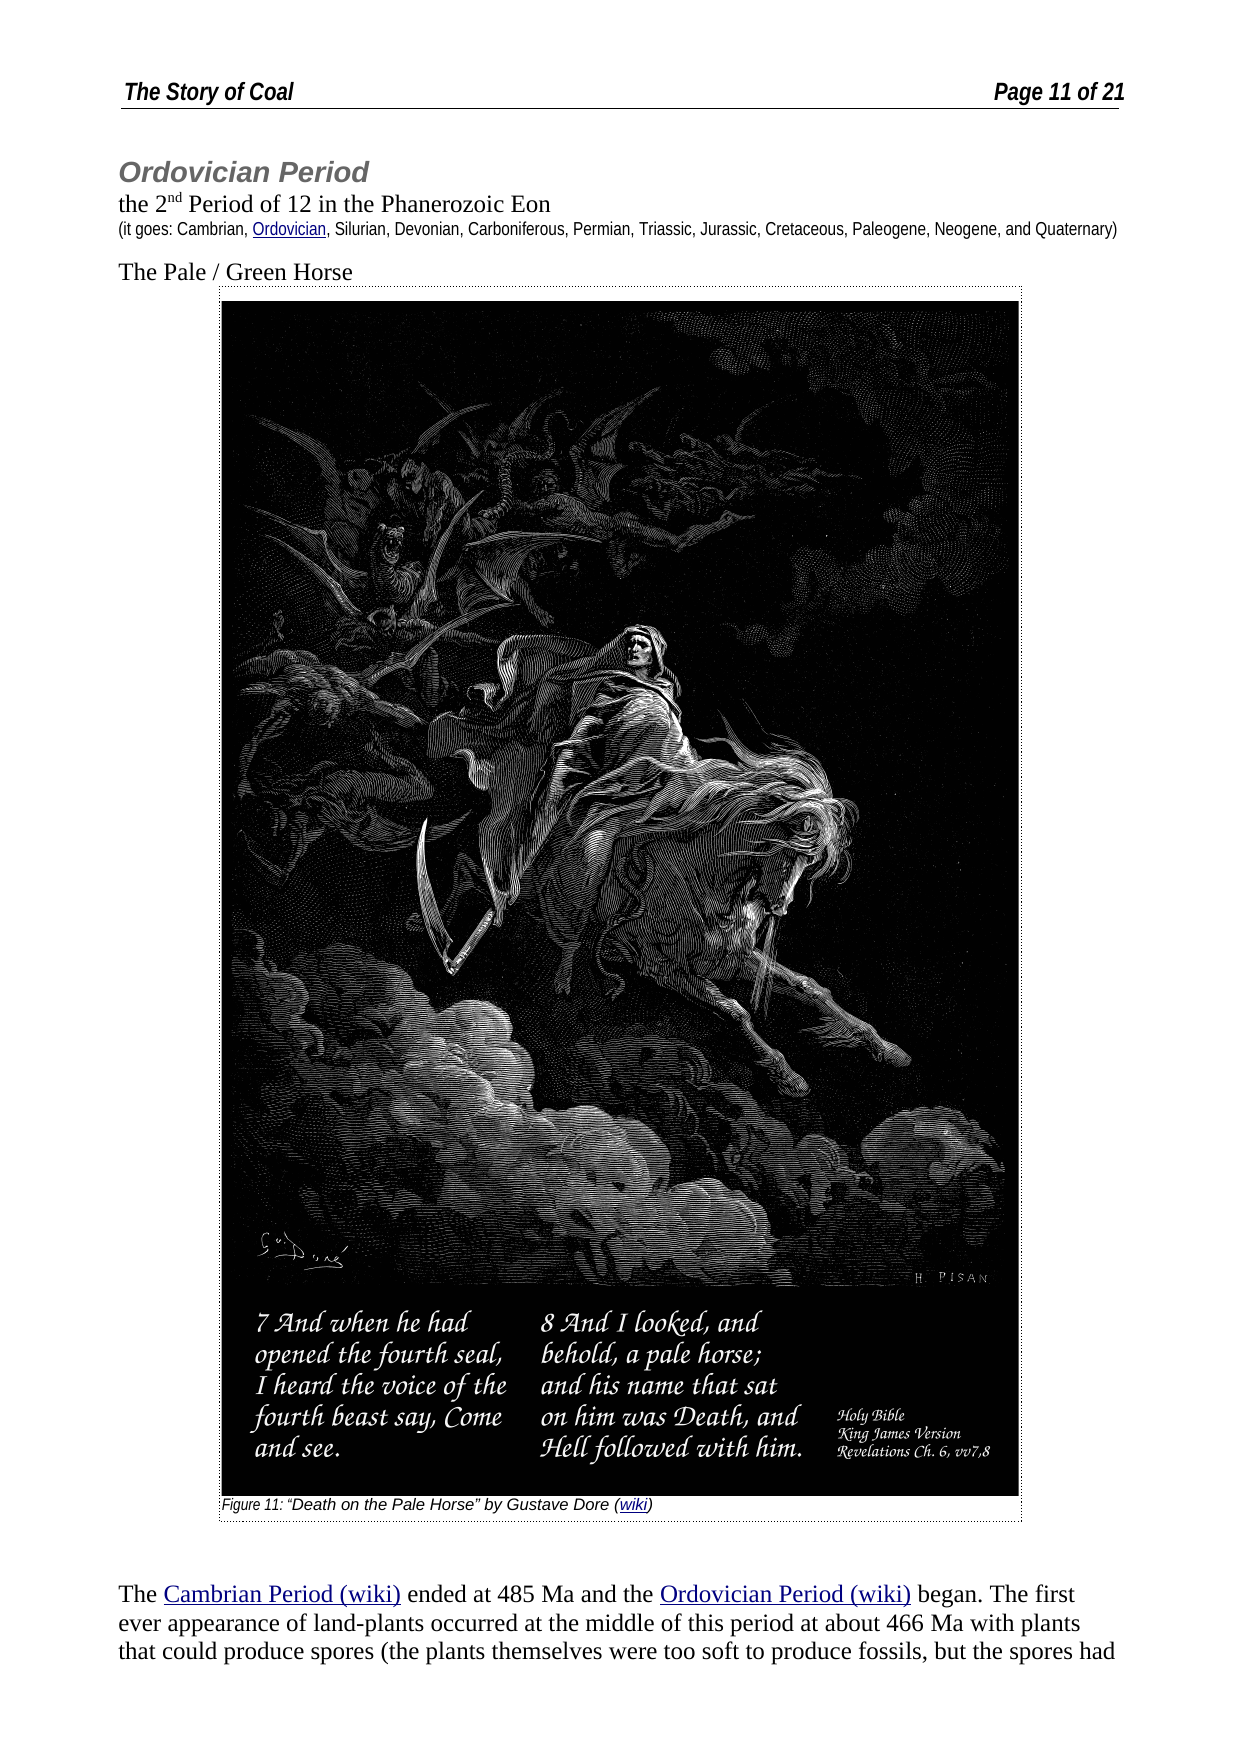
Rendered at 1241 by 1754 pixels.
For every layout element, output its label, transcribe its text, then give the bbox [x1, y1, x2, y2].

text the 2nd Period of 12 in the Phanerozoic Eon (it goes: Cambrian, Ordovician, Silurian, Devonian, Carboniferous, Permian, Triassic, Jurassic, Cretaceous, Paleogene, Neogene, and Quaternary) [118, 189, 1122, 239]
text The Pale / Green Horse [118, 257, 620, 286]
text Figure 11: “Death on the Pale Horse” by Gustave Dore (wiki) [222, 1496, 1019, 1514]
subtitle Ordovician Period [118, 156, 1122, 189]
text The Cambrian Period (wiki) ended at 485 Ma and the Ordovician Period (wiki) began. The first ever appearance of land-plants occurred at the middle of this period at about 466 Ma with plants that could produce spores (the plants themselves were too soft to produce fossils, but the spores had [118, 1579, 1122, 1665]
